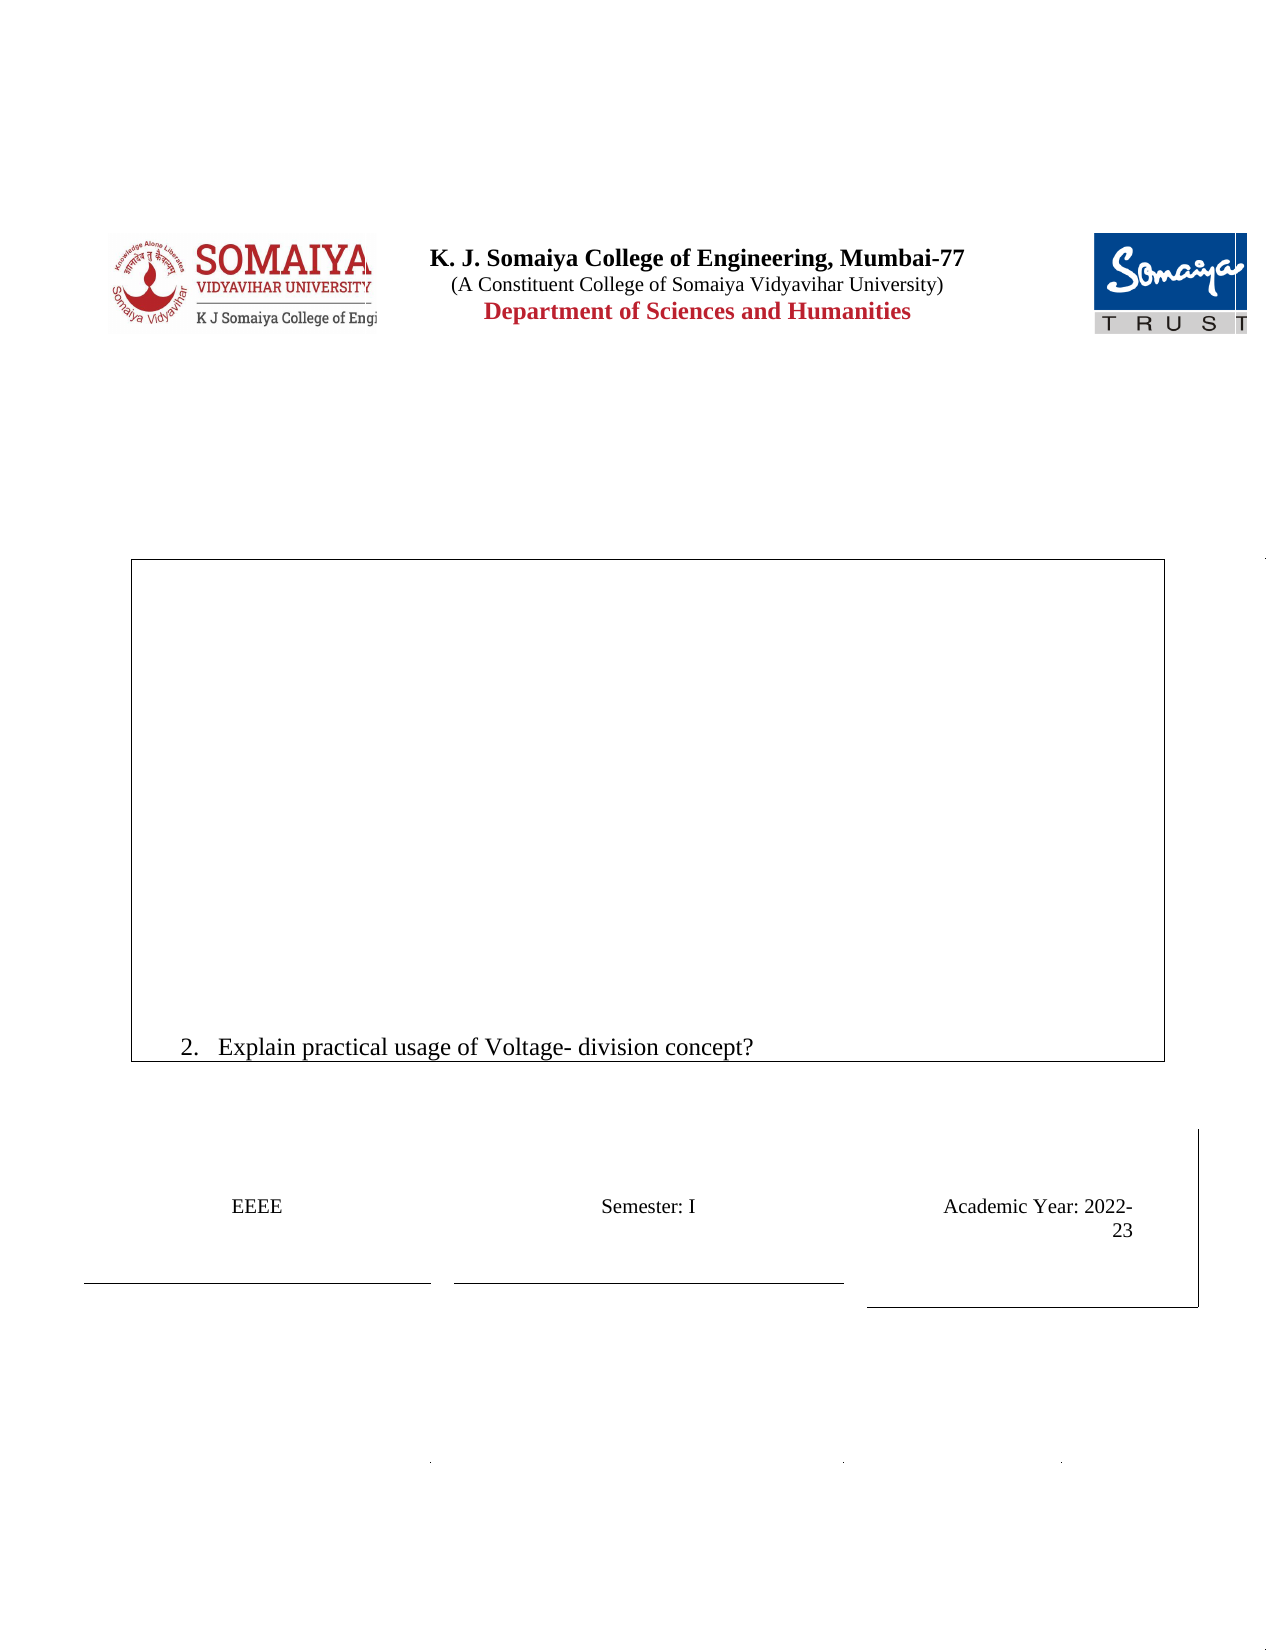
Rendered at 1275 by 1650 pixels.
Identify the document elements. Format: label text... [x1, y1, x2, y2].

table_cell Mention some applications of battery level indicator. Ans. A battery indicator is a device which gives information about a battery. This will usually be a visual indication of the battery's state of charge. Some of its applications are battery indicators in power banks, wireless earphones , laptops and many other battery appliances. Explain practical usage of Voltage- division concept? Ans. A voltage divider can be used to scale down a very high voltage so that it can be measured by a volt meter. The high voltage is applied across the divider, and the divider output—which outputs a lower voltage that is within the meter's input range—is measured by the meter. Explain working of Battery Level Indicator implemented in this experiment in your own words? Ans. We used the concept of Voltage division wherein we have connected the resistors in parallel to each other so that the leds connected next to it only lights up when the battery is above a particular voltage. Battery level indicator lets us know the status of battery of a device just by glowing the number of LEDs. The voltage probe helps us to know the voltage difference values at which the LEDs glow dimply and brightly. Using this we can determine the status of the battery [132, 560, 1164, 1061]
table_cell Mention some applications of battery level indicator. Ans. A battery indicator is a device which gives information about a battery. This will usually be a visual indication of the battery's state of charge. Some of its applications are battery indicators in power banks, wireless earphones , laptops and many other battery appliances. Explain practical usage of Voltage- division concept? Ans. A voltage divider can be used to scale down a very high voltage so that it can be measured by a volt meter. The high voltage is applied across the divider, and the divider output—which outputs a lower voltage that is within the meter's input range—is measured by the meter. Explain working of Battery Level Indicator implemented in this experiment in your own words? Ans. We used the concept of Voltage division wherein we have connected the resistors in parallel to each other so that the leds connected next to it only lights up when the battery is above a particular voltage. Battery level indicator lets us know the status of battery of a device just by glowing the number of LEDs. The voltage probe helps us to know the voltage difference values at which the LEDs glow dimply and brightly. Using this we can determine the status of the battery [219, 561, 1152, 718]
